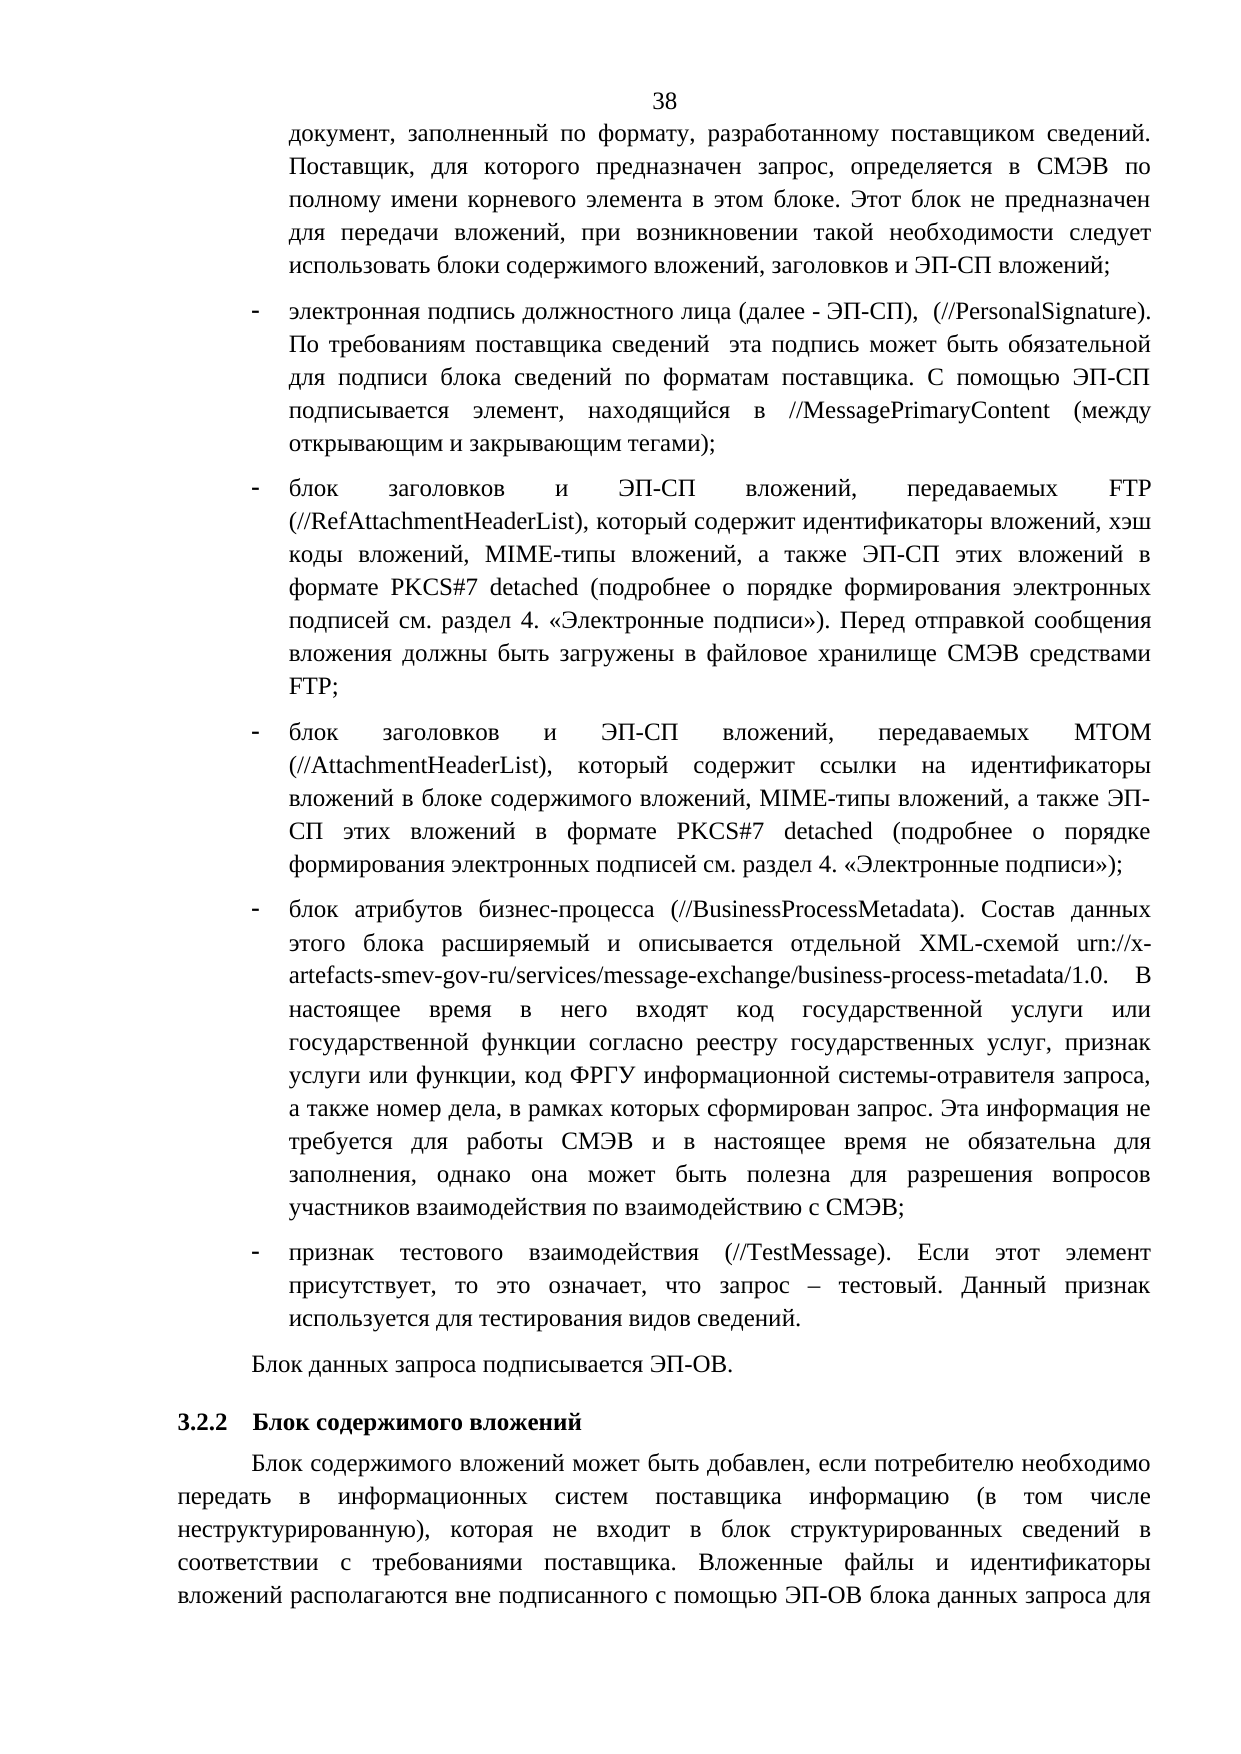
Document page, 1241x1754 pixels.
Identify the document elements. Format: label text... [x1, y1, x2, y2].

list блок атрибутов бизнес-процесса (//BusinessProcessMetadata). Состав данных этого блока расширяемый и описывается отдельной XML-схемой urn://x-artefacts-smev-gov-ru/services/message-exchange/business-process-metadata/1.0. В настоящее время в него входят код государственной услуги или государственной функции согласно реестру государственных услуг, признак услуги или функции, код ФРГУ информационной системы-отравителя запроса, а также номер дела, в рамках которых сформирован запрос. Эта информация не требуется для работы СМЭВ и в настоящее время не обязательна для заполнения, однако она может быть полезна для разрешения вопросов участников взаимодействия по взаимодействию с СМЭВ; [251, 894, 1152, 1221]
list блок заголовков и ЭП-СП вложений, передаваемых MTOM (//AttachmentHeaderList), который содержит ссылки на идентификаторы вложений в блоке содержимого вложений, MIME-типы вложений, а также ЭП-СП этих вложений в формате PKCS#7 detached (подробнее о порядке формирования электронных подписей см. раздел 4. «Электронные подписи»); [251, 717, 1152, 878]
list признак тестового взаимодействия (//TestMessage). Если этот элемент присутствует, то это означает, что запрос – тестовый. Данный признак используется для тестирования видов сведений. [251, 1237, 1152, 1332]
list блок заголовков и ЭП-СП вложений, передаваемых FTP (//RefAttachmentHeaderList), который содержит идентификаторы вложений, хэш коды вложений, MIME-типы вложений, а также ЭП-СП этих вложений в формате PKCS#7 detached (подробнее о порядке формирования электронных подписей см. раздел 4. «Электронные подписи»). Перед отправкой сообщения вложения должны быть загружены в файловое хранилище СМЭВ средствами FTP; [251, 473, 1152, 700]
list документ, заполненный по формату, разработанному поставщиком сведений. Поставщик, для которого предназначен запрос, определяется в СМЭВ по полному имени корневого элемента в этом блоке. Этот блок не предназначен для передачи вложений, при возникновении такой необходимости следует использовать блоки содержимого вложений, заголовков и ЭП-СП вложений; [251, 118, 1152, 279]
list электронная подпись должностного лица (далее - ЭП-СП), (//PersonalSignature). По требованиям поставщика сведений эта подпись может быть обязательной для подписи блока сведений по форматам поставщика. С помощью ЭП-СП подписывается элемент, находящийся в //MessagePrimaryContent (между открывающим и закрывающим тегами); [251, 296, 1152, 457]
subtitle Блок содержимого вложений [177, 1407, 1152, 1436]
text Блок содержимого вложений может быть добавлен, если потребителю необходимо передать в информационных систем поставщика информацию (в том числе неструктурированную), которая не входит в блок структурированных сведений в соответствии с требованиями поставщика. Вложенные файлы и идентификаторы вложений располагаются вне подписанного с помощью ЭП-ОВ блока данных запроса для [177, 1448, 1152, 1609]
list Блок данных запроса подписывается ЭП-ОВ. [251, 1349, 1152, 1378]
